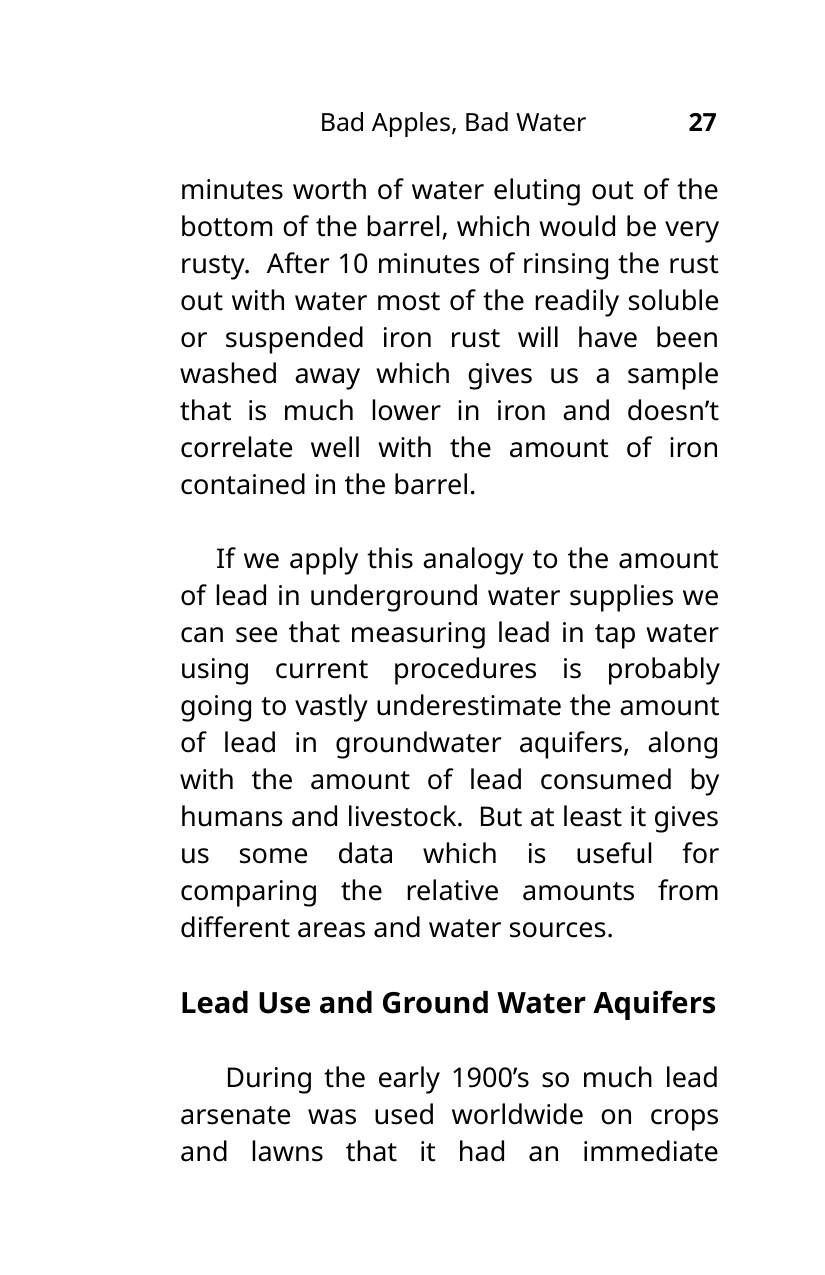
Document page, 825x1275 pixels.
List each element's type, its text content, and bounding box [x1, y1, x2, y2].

text During the early 1900’s so much lead arsenate was used worldwide on crops and lawns that it had an immediate [180, 1058, 720, 1169]
text Lead Use and Ground Water Aquifers [180, 982, 720, 1022]
text If we apply this analogy to the amount of lead in underground water supplies we can see that measuring lead in tap water using current procedures is probably going to vastly underestimate the amount of lead in groundwater aquifers, along with the amount of lead consumed by humans and livestock. But at least it gives us some data which is useful for comparing the relative amounts from different areas and water sources. [180, 539, 720, 945]
text minutes worth of water eluting out of the bottom of the barrel, which would be very rusty. After 10 minutes of rinsing the rust out with water most of the readily soluble or suspended iron rust will have been washed away which gives us a sample that is much lower in iron and doesn’t correlate well with the amount of iron contained in the barrel. [180, 171, 720, 502]
